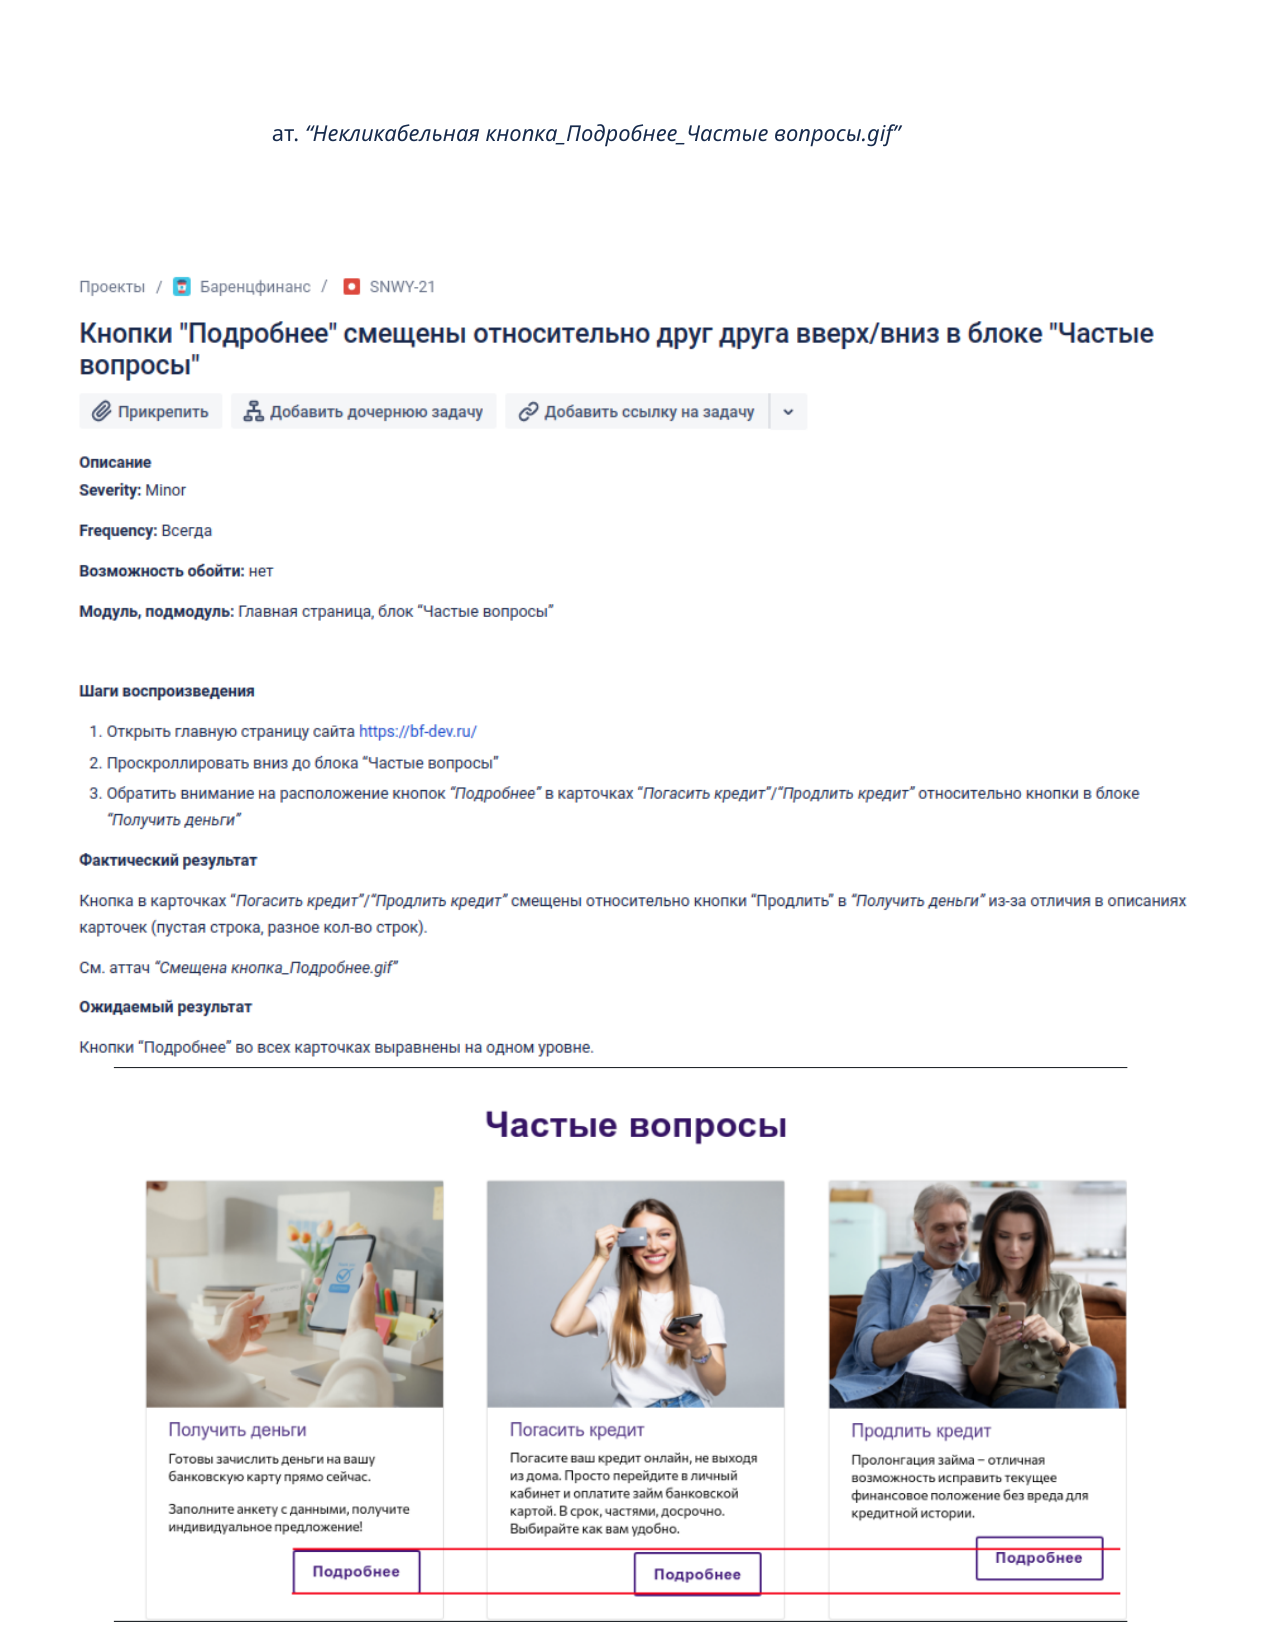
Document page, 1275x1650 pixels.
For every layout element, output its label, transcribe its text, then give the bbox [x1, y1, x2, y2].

text ат. “Некликабельная кнопка_Подробнее_Частые вопросы.gif” [18, 118, 1157, 148]
picture [67, 262, 1208, 1622]
